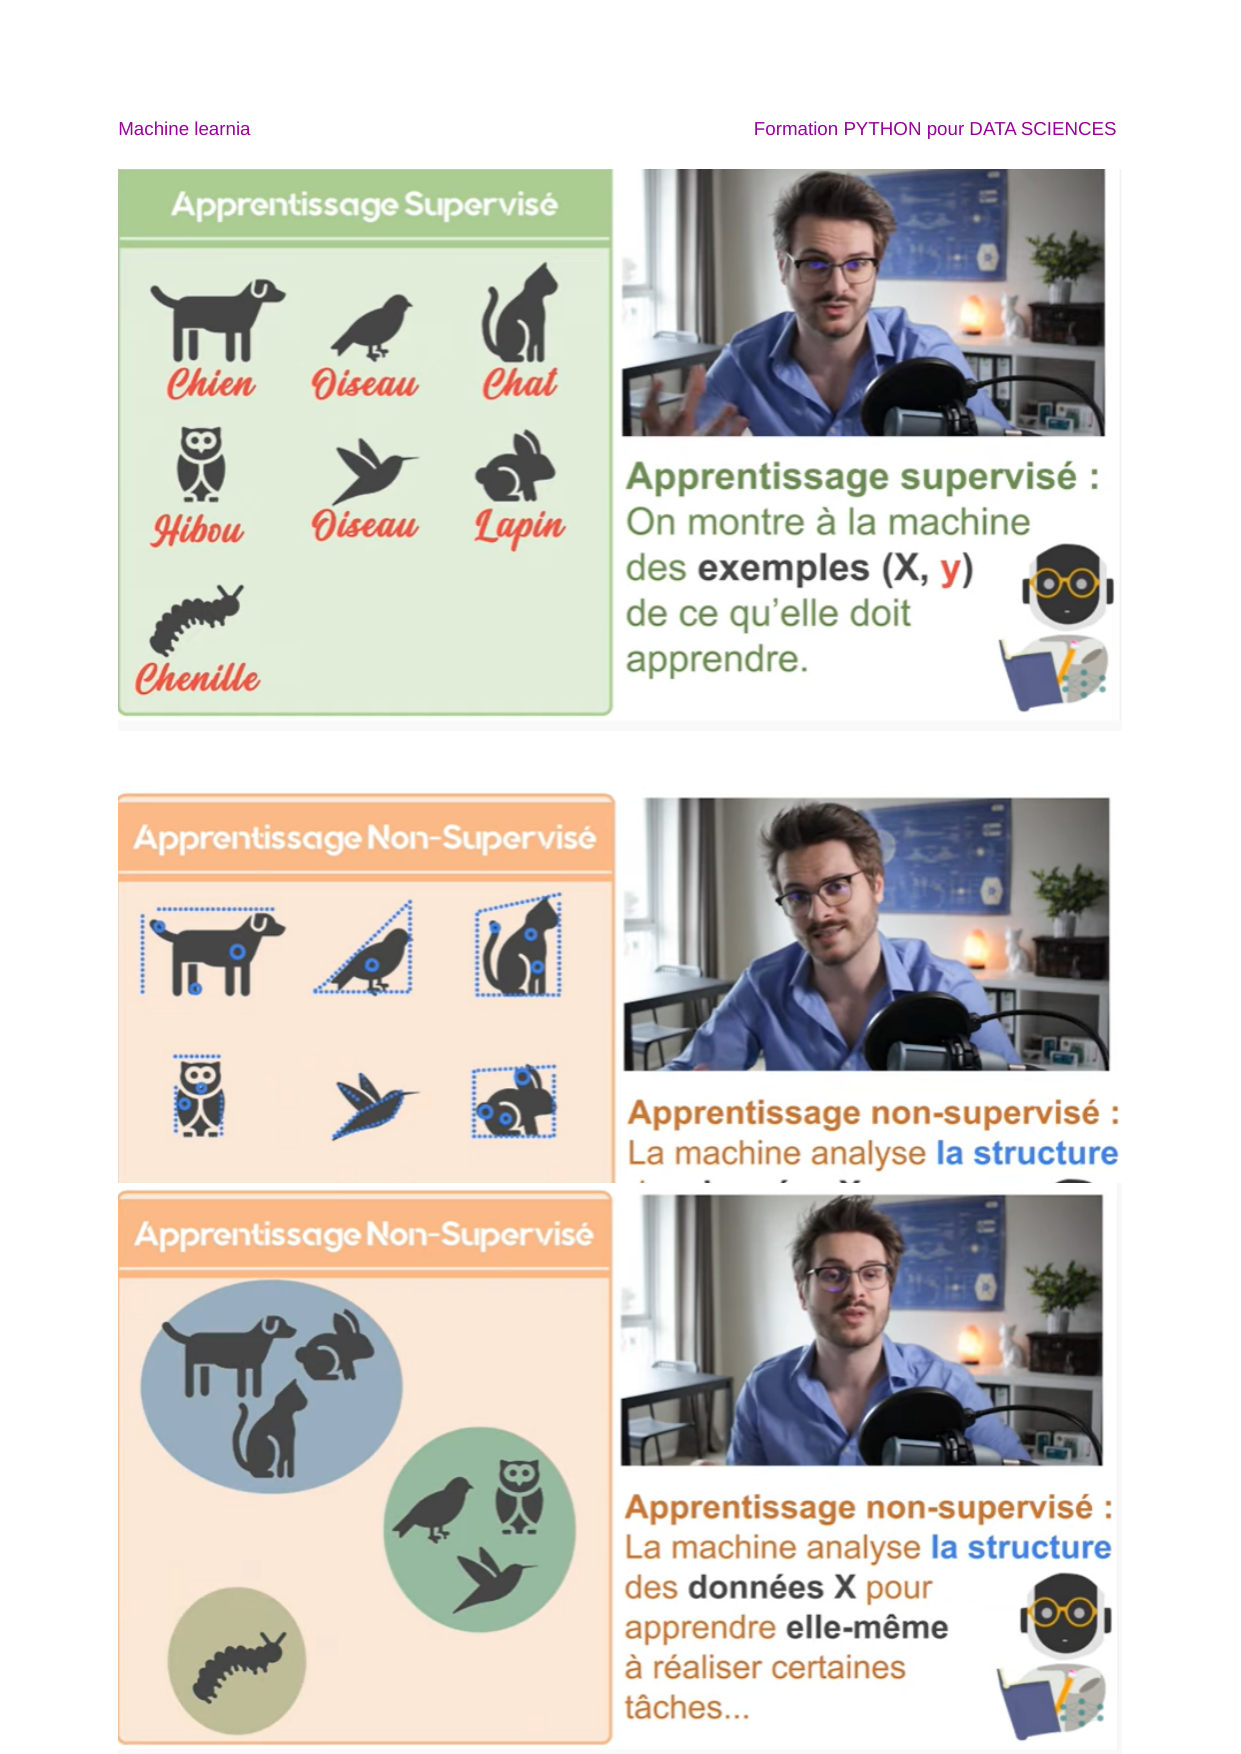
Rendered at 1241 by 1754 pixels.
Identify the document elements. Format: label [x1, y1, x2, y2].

picture [118, 786, 1122, 1754]
picture [118, 169, 1122, 731]
